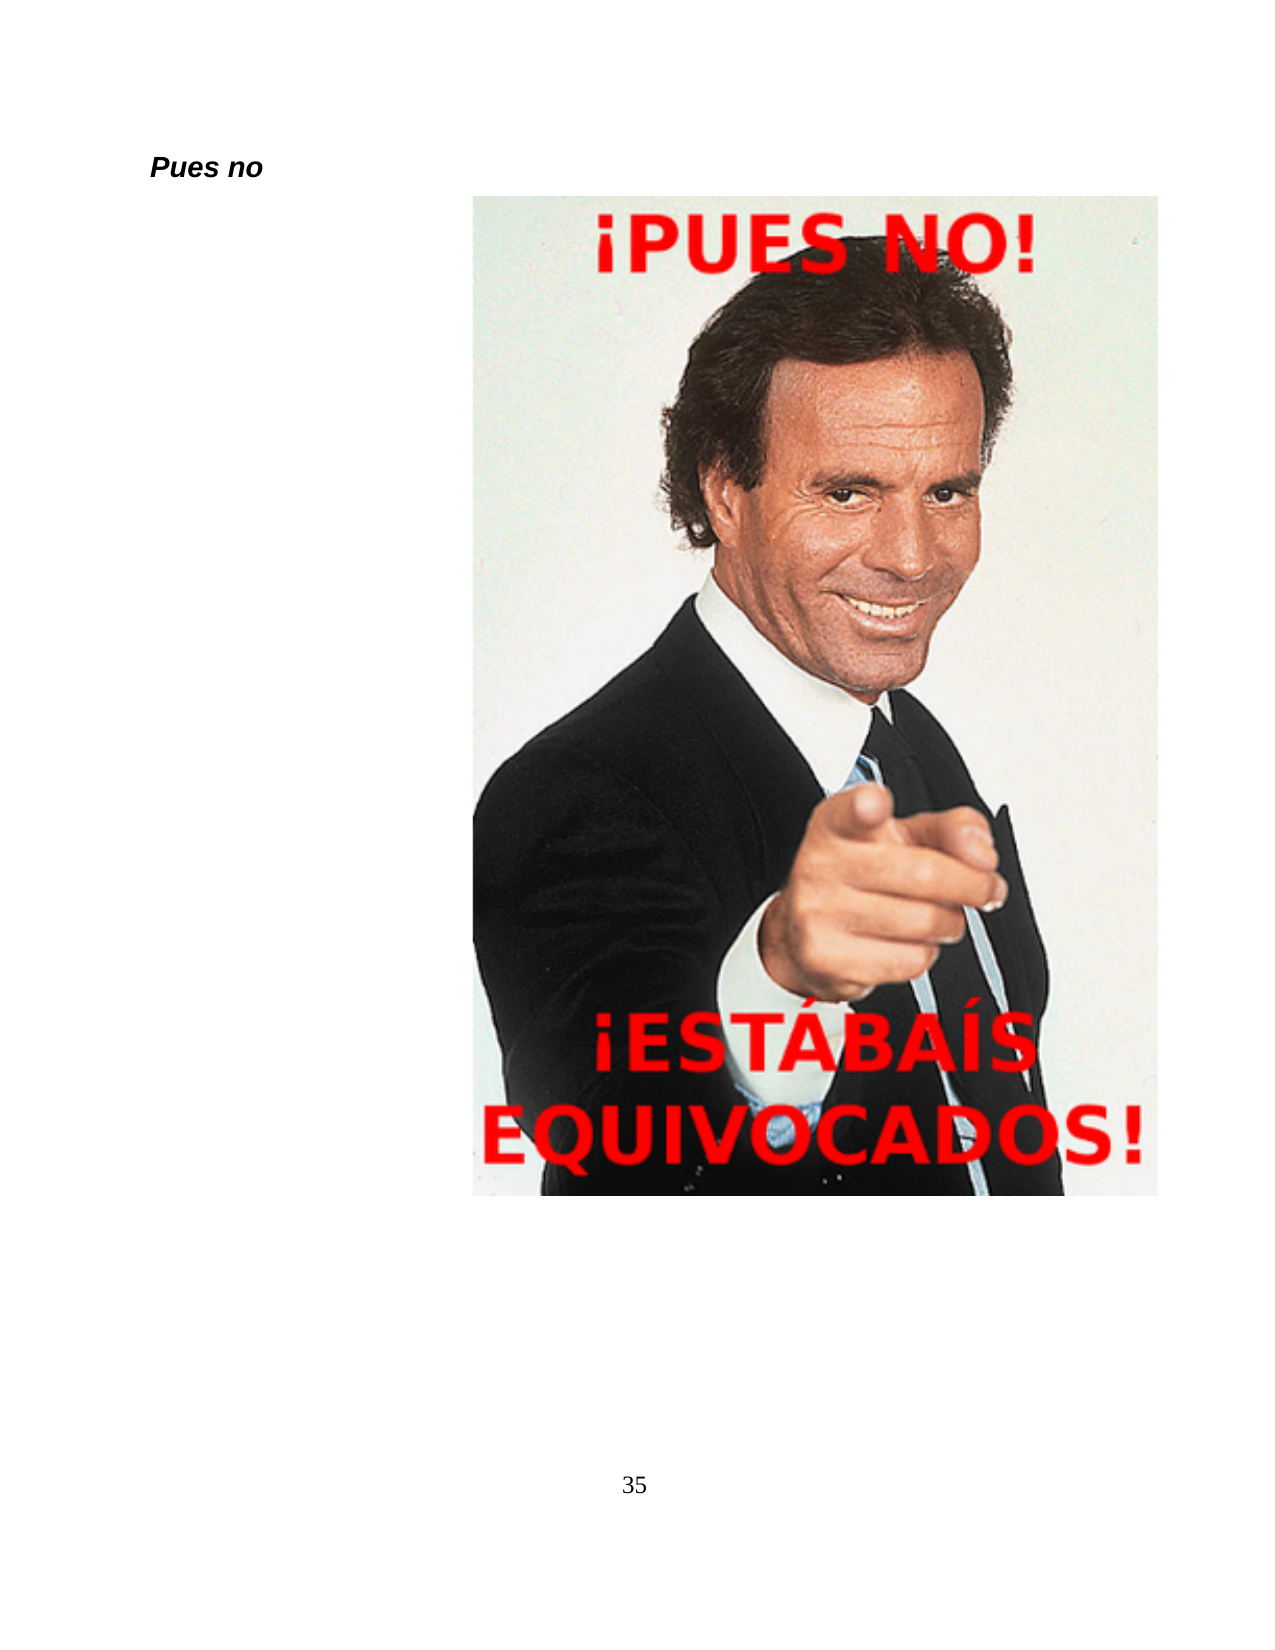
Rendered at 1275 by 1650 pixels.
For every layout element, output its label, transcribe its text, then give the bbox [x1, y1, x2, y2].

picture [150, 196, 1275, 1196]
subtitle Pues no [150, 150, 1125, 183]
